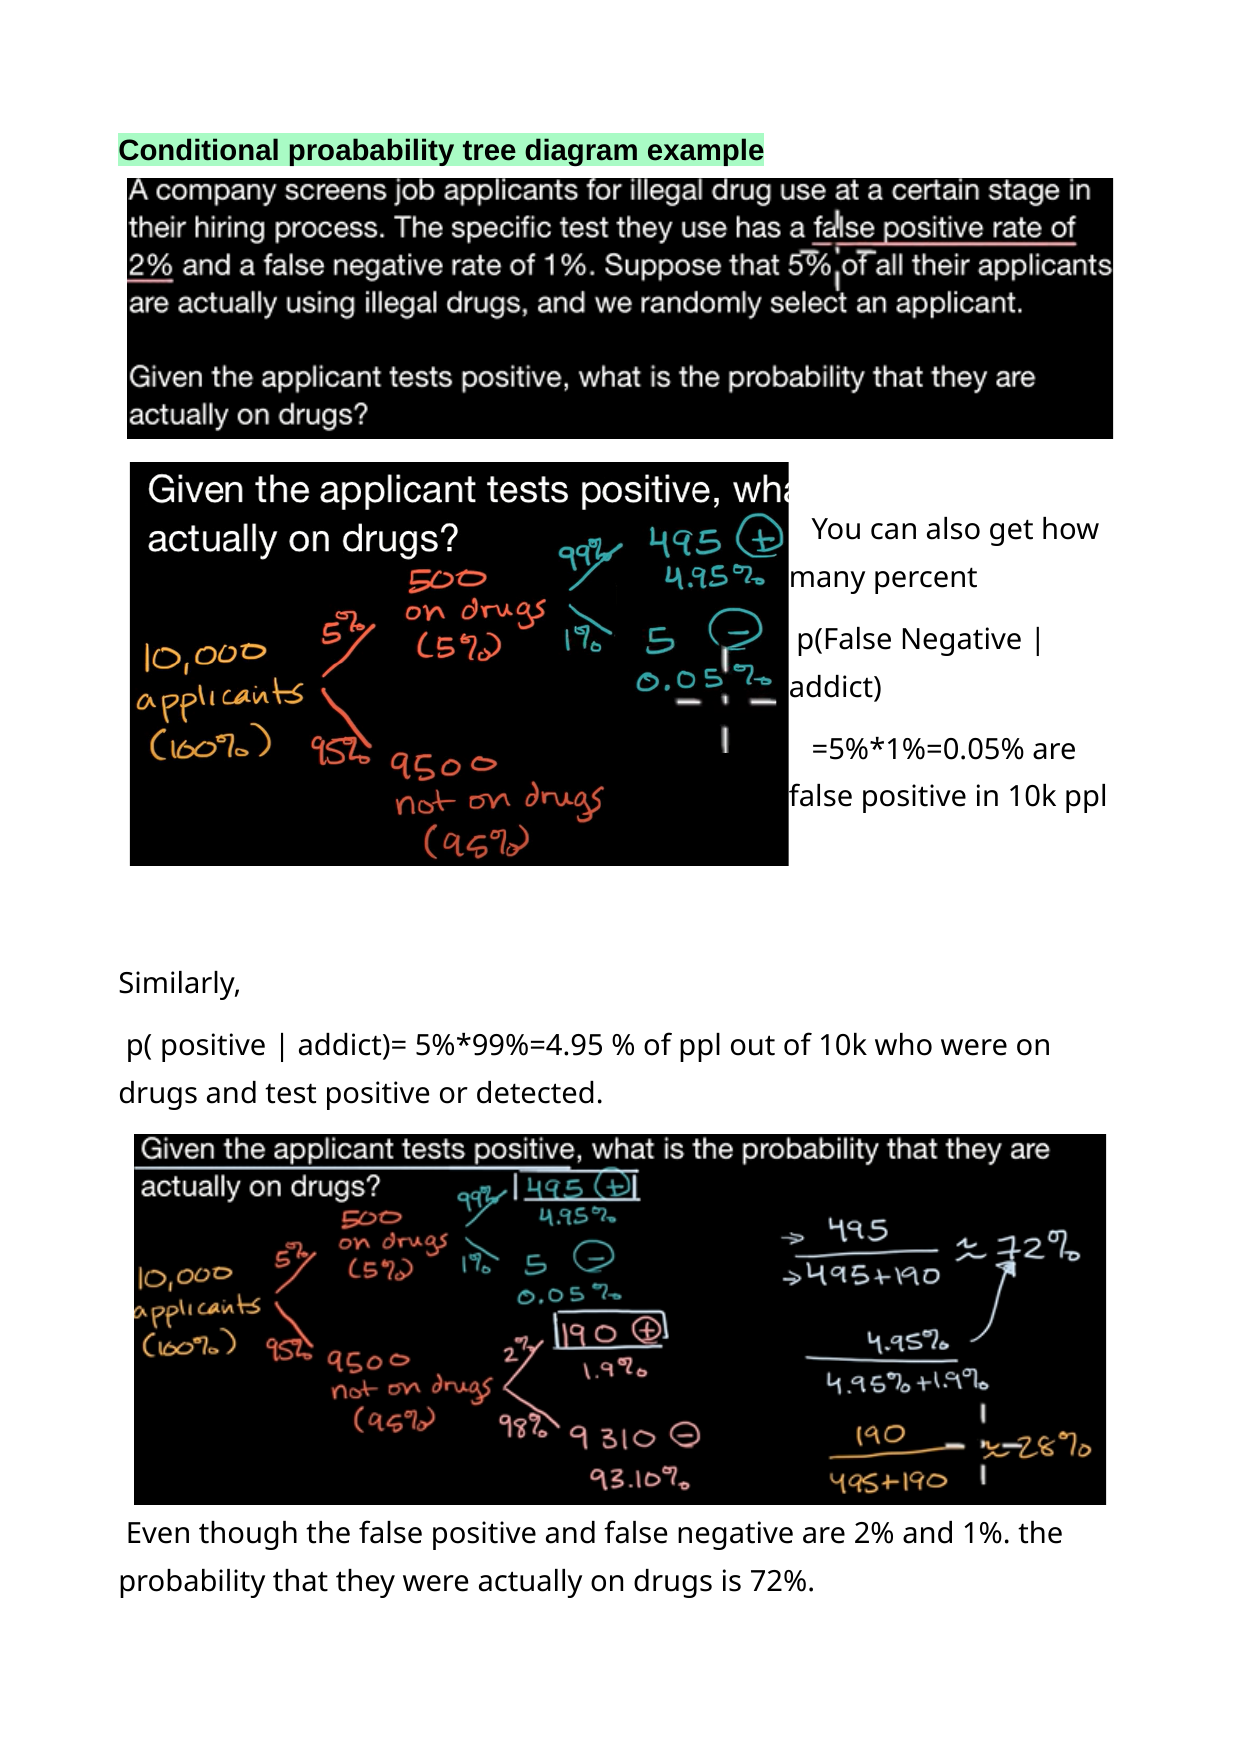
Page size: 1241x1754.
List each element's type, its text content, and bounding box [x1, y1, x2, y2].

picture [127, 178, 1114, 439]
text p(False Negative | addict) [789, 618, 1122, 706]
picture [134, 1134, 1107, 1505]
text [118, 728, 129, 815]
text Even though the false positive and false negative are 2% and 1%. the probability that they were actually on drugs is 72%. [118, 1134, 1122, 1600]
picture [129, 462, 789, 866]
text =5%*1%=0.05% are false positive in 10k ppl [789, 728, 1122, 815]
subtitle Conditional proabability tree diagram example [764, 133, 1122, 166]
text [118, 508, 129, 596]
text p( positive | addict)= 5%*99%=4.95 % of ppl out of 10k who were on drugs and test positive or detected. [118, 1024, 1122, 1112]
text [118, 618, 129, 706]
text You can also get how many percent [789, 508, 1122, 596]
text Similarly, [118, 962, 1122, 1002]
